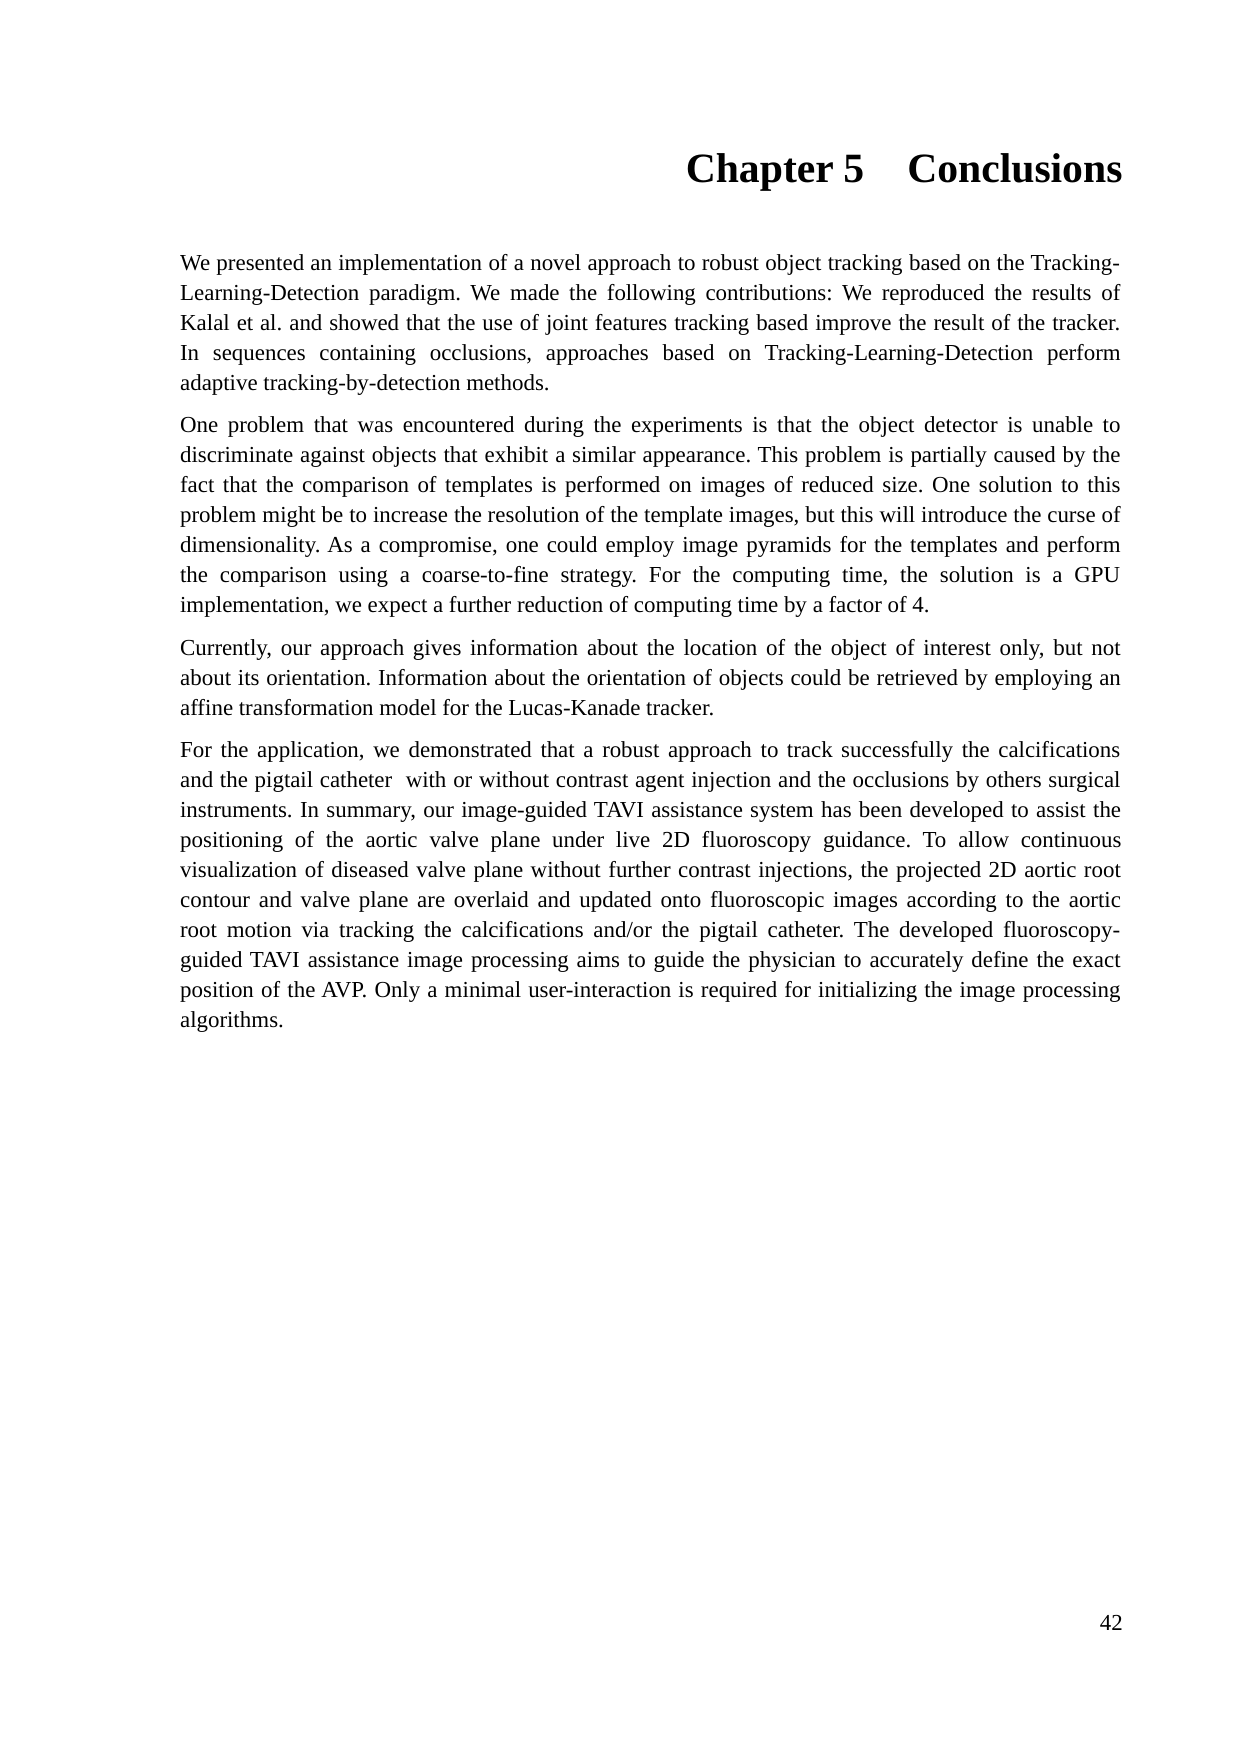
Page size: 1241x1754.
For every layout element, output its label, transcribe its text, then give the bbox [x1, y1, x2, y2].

text Currently, our approach gives information about the location of the object of interest only, but not about its orientation. Information about the orientation of objects could be retrieved by employing an affine transformation model for the Lucas-Kanade tracker. [180, 631, 1122, 721]
text We presented an implementation of a novel approach to robust object tracking based on the Tracking-Learning-Detection paradigm. We made the following contributions: We reproduced the results of Kalal et al. and showed that the use of joint features tracking based improve the result of the tracker. In sequences containing occlusions, approaches based on Tracking-Learning-Detection perform adaptive tracking-by-detection methods. [180, 246, 1122, 396]
text For the application, we demonstrated that a robust approach to track successfully the calcifications and the pigtail catheter with or without contrast agent injection and the occlusions by others surgical instruments. In summary, our image-guided TAVI assistance system has been developed to assist the positioning of the aortic valve plane under live 2D fluoroscopy guidance. To allow continuous visualization of diseased valve plane without further contrast injections, the projected 2D aortic root contour and valve plane are overlaid and updated onto fluoroscopic images according to the aortic root motion via tracking the calcifications and/or the pigtail catheter. The developed fluoroscopy-guided TAVI assistance image processing aims to guide the physician to accurately define the exact position of the AVP. Only a minimal user-interaction is required for initializing the image processing algorithms. [180, 733, 1122, 1033]
subtitle Conclusions [180, 143, 1122, 191]
text One problem that was encountered during the experiments is that the object detector is unable to discriminate against objects that exhibit a similar appearance. This problem is partially caused by the fact that the comparison of templates is performed on images of reduced size. One solution to this problem might be to increase the resolution of the template images, but this will introduce the curse of dimensionality. As a compromise, one could employ image pyramids for the templates and perform the comparison using a coarse-to-fine strategy. For the computing time, the solution is a GPU implementation, we expect a further reduction of computing time by a factor of 4. [180, 408, 1122, 618]
